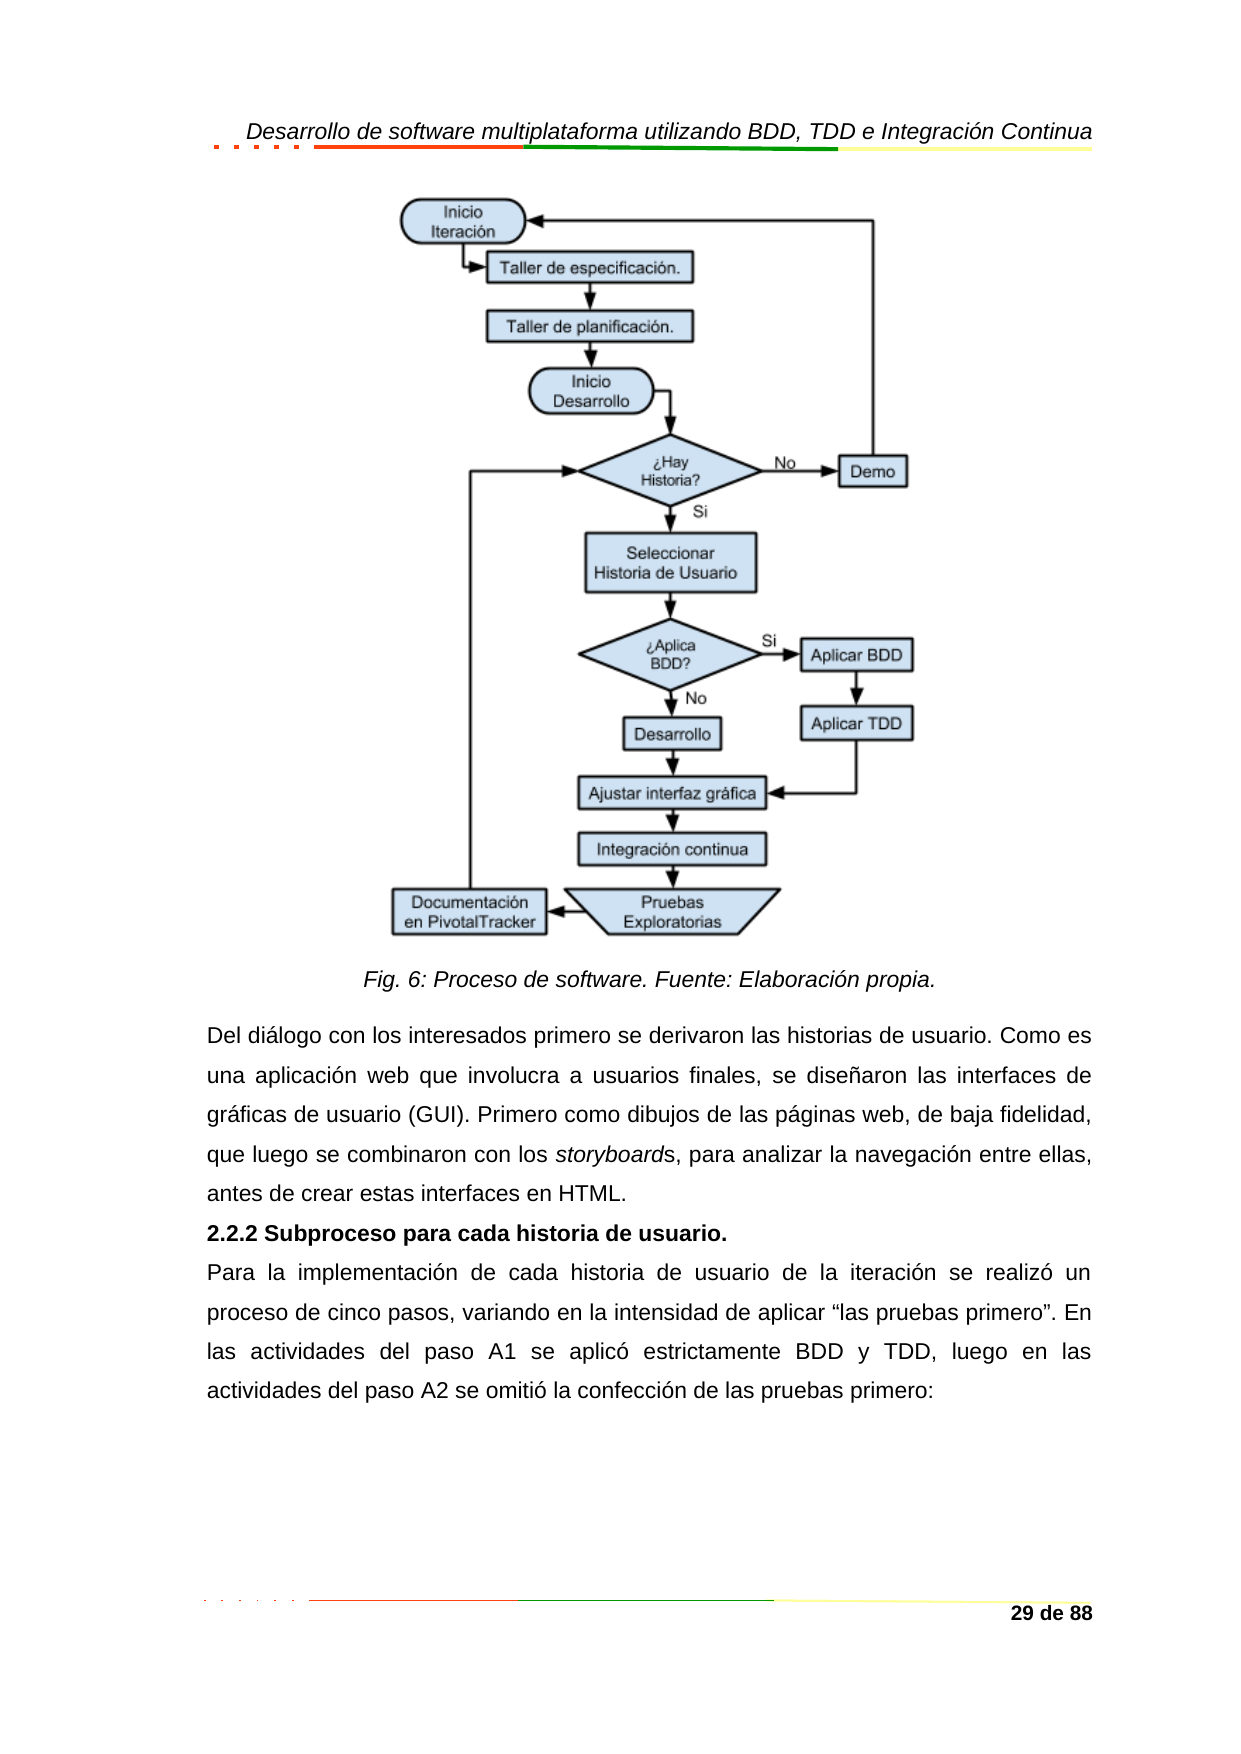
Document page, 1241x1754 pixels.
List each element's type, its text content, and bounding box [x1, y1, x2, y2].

list Del diálogo con los interesados primero se derivaron las historias de usuario. Como es una aplicación web que involucra a usuarios finales, se diseñaron las interfaces de gráficas de usuario (GUI). Primero como dibujos de las páginas web, de baja fidelidad, que luego se combinaron con los storyboards, para analizar la navegación entre ellas, antes de crear estas interfaces en HTML. [207, 1022, 1093, 1206]
table_header [207, 184, 1093, 947]
text Para la implementación de cada historia de usuario de la iteración se realizó un proceso de cinco pasos, variando en la intensidad de aplicar “las pruebas primero”. En las actividades del paso A1 se aplicó estrictamente BDD y TDD, luego en las actividades del paso A2 se omitió la confección de las pruebas primero: [207, 1259, 1093, 1404]
text 2.2.2 Subproceso para cada historia de usuario. [207, 1219, 1093, 1246]
picture [377, 189, 922, 942]
table_cell Fig. 6: Proceso de software. Fuente: Elaboración propia. [207, 948, 1093, 1010]
